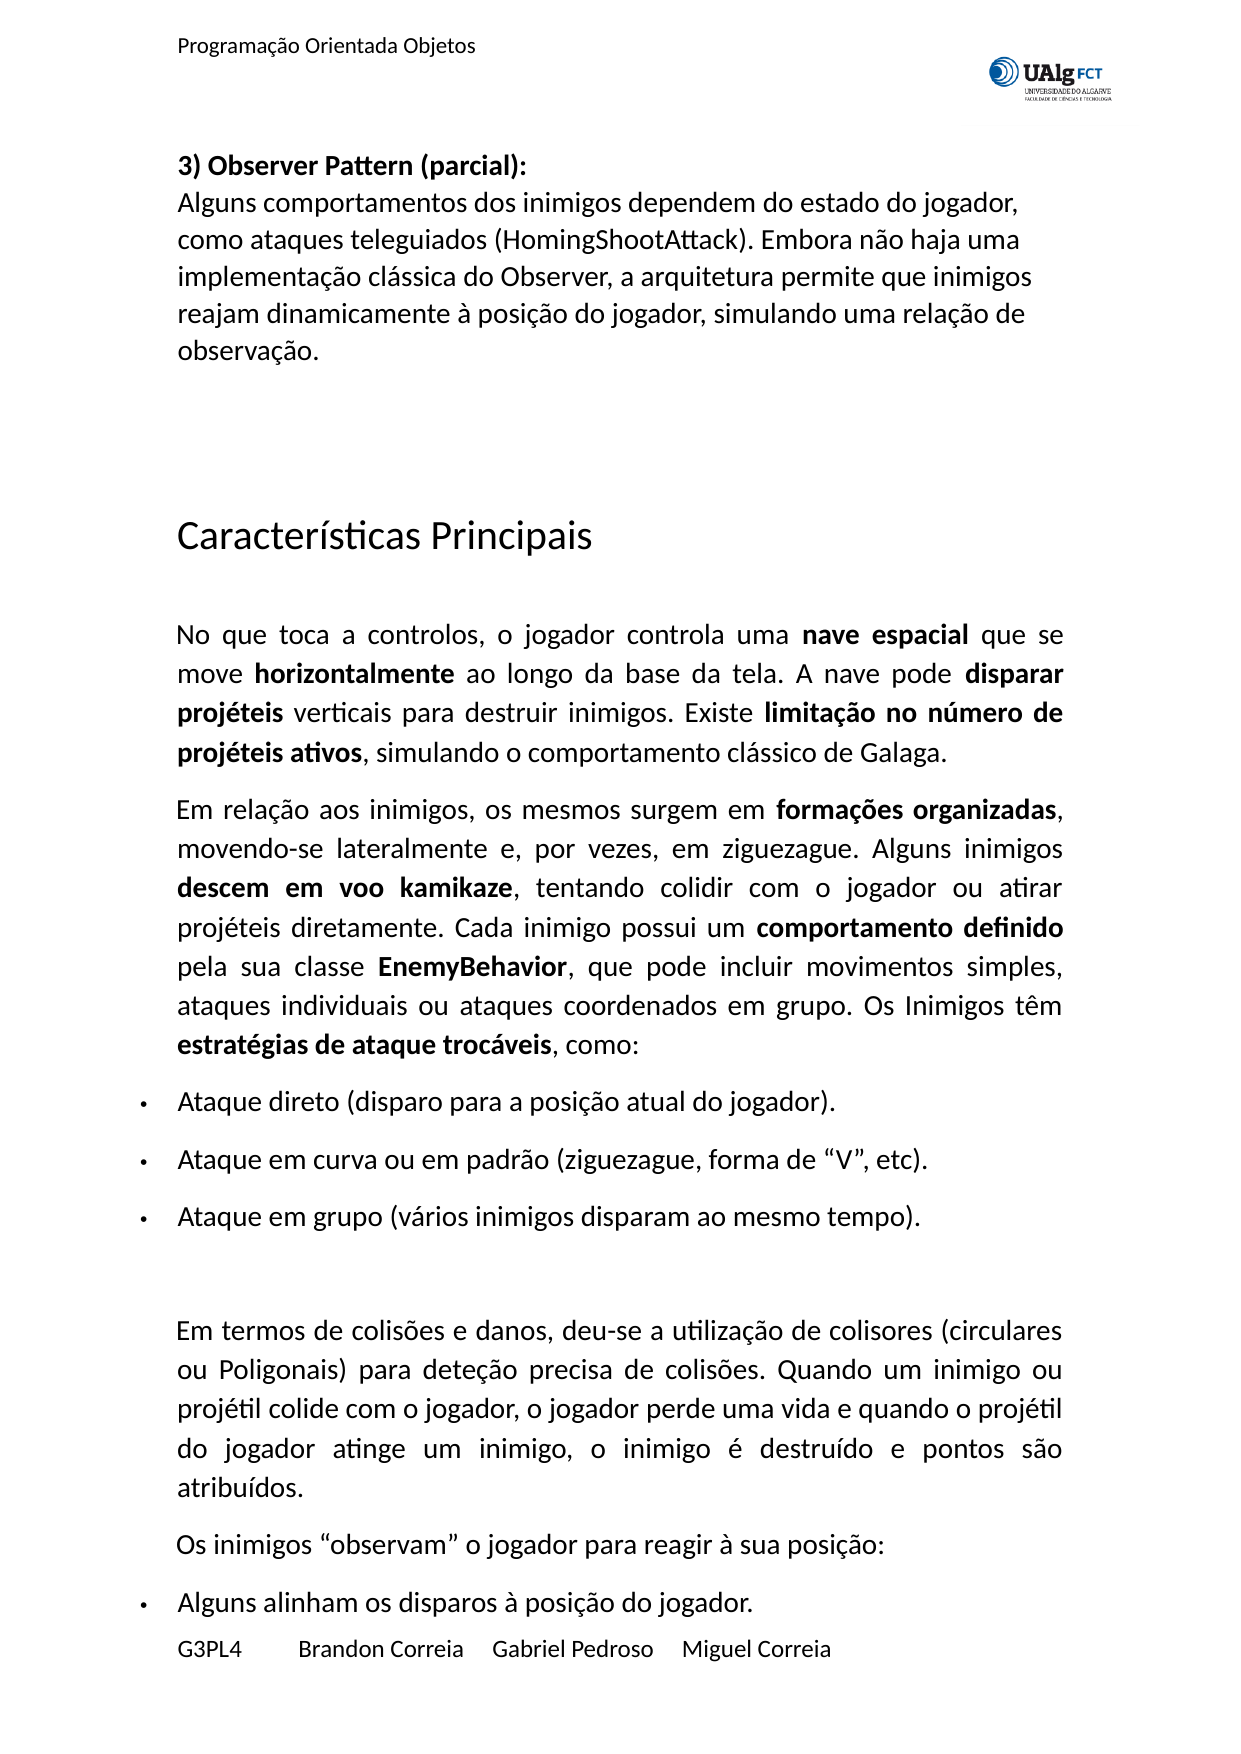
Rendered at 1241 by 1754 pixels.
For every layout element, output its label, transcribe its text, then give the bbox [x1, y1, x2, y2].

list Alguns alinham os disparos à posição do jogador. [140, 1584, 1064, 1619]
subtitle Características Principais [177, 509, 1064, 559]
text Em termos de colisões e danos, deu-se a utilização de colisores (circulares ou Poligonais) para deteção precisa de colisões. Quando um inimigo ou projétil colide com o jogador, o jogador perde uma vida e quando o projétil do jogador atinge um inimigo, o inimigo é destruído e pontos são atribuídos. [176, 1312, 1064, 1504]
text Os inimigos “observam” o jogador para reagir à sua posição: [176, 1526, 1064, 1562]
list Ataque em curva ou em padrão (ziguezague, forma de “V”, etc). [140, 1141, 1064, 1177]
text No que toca a controlos, o jogador controla uma nave espacial que se move horizontalmente ao longo da base da tela. A nave pode disparar projéteis verticais para destruir inimigos. Existe limitação no número de projéteis ativos, simulando o comportamento clássico de Galaga. [176, 616, 1064, 769]
list Ataque em grupo (vários inimigos disparam ao mesmo tempo). [140, 1198, 1064, 1234]
list Ataque direto (disparo para a posição atual do jogador). [140, 1083, 1064, 1119]
text Alguns comportamentos dos inimigos dependem do estado do jogador, como ataques teleguiados (HomingShootAttack). Embora não haja uma implementação clássica do Observer, a arquitetura permite que inimigos reajam dinamicamente à posição do jogador, simulando uma relação de observação. [177, 184, 1064, 367]
text 3) Observer Pattern (parcial): [177, 147, 1064, 182]
text Em relação aos inimigos, os mesmos surgem em formações organizadas, movendo-se lateralmente e, por vezes, em ziguezague. Alguns inimigos descem em voo kamikaze, tentando colidir com o jogador ou atirar projéteis diretamente. Cada inimigo possui um comportamento definido pela sua classe EnemyBehavior, que pode incluir movimentos simples, ataques individuais ou ataques coordenados em grupo. Os Inimigos têm estratégias de ataque trocáveis, como: [176, 791, 1064, 1062]
